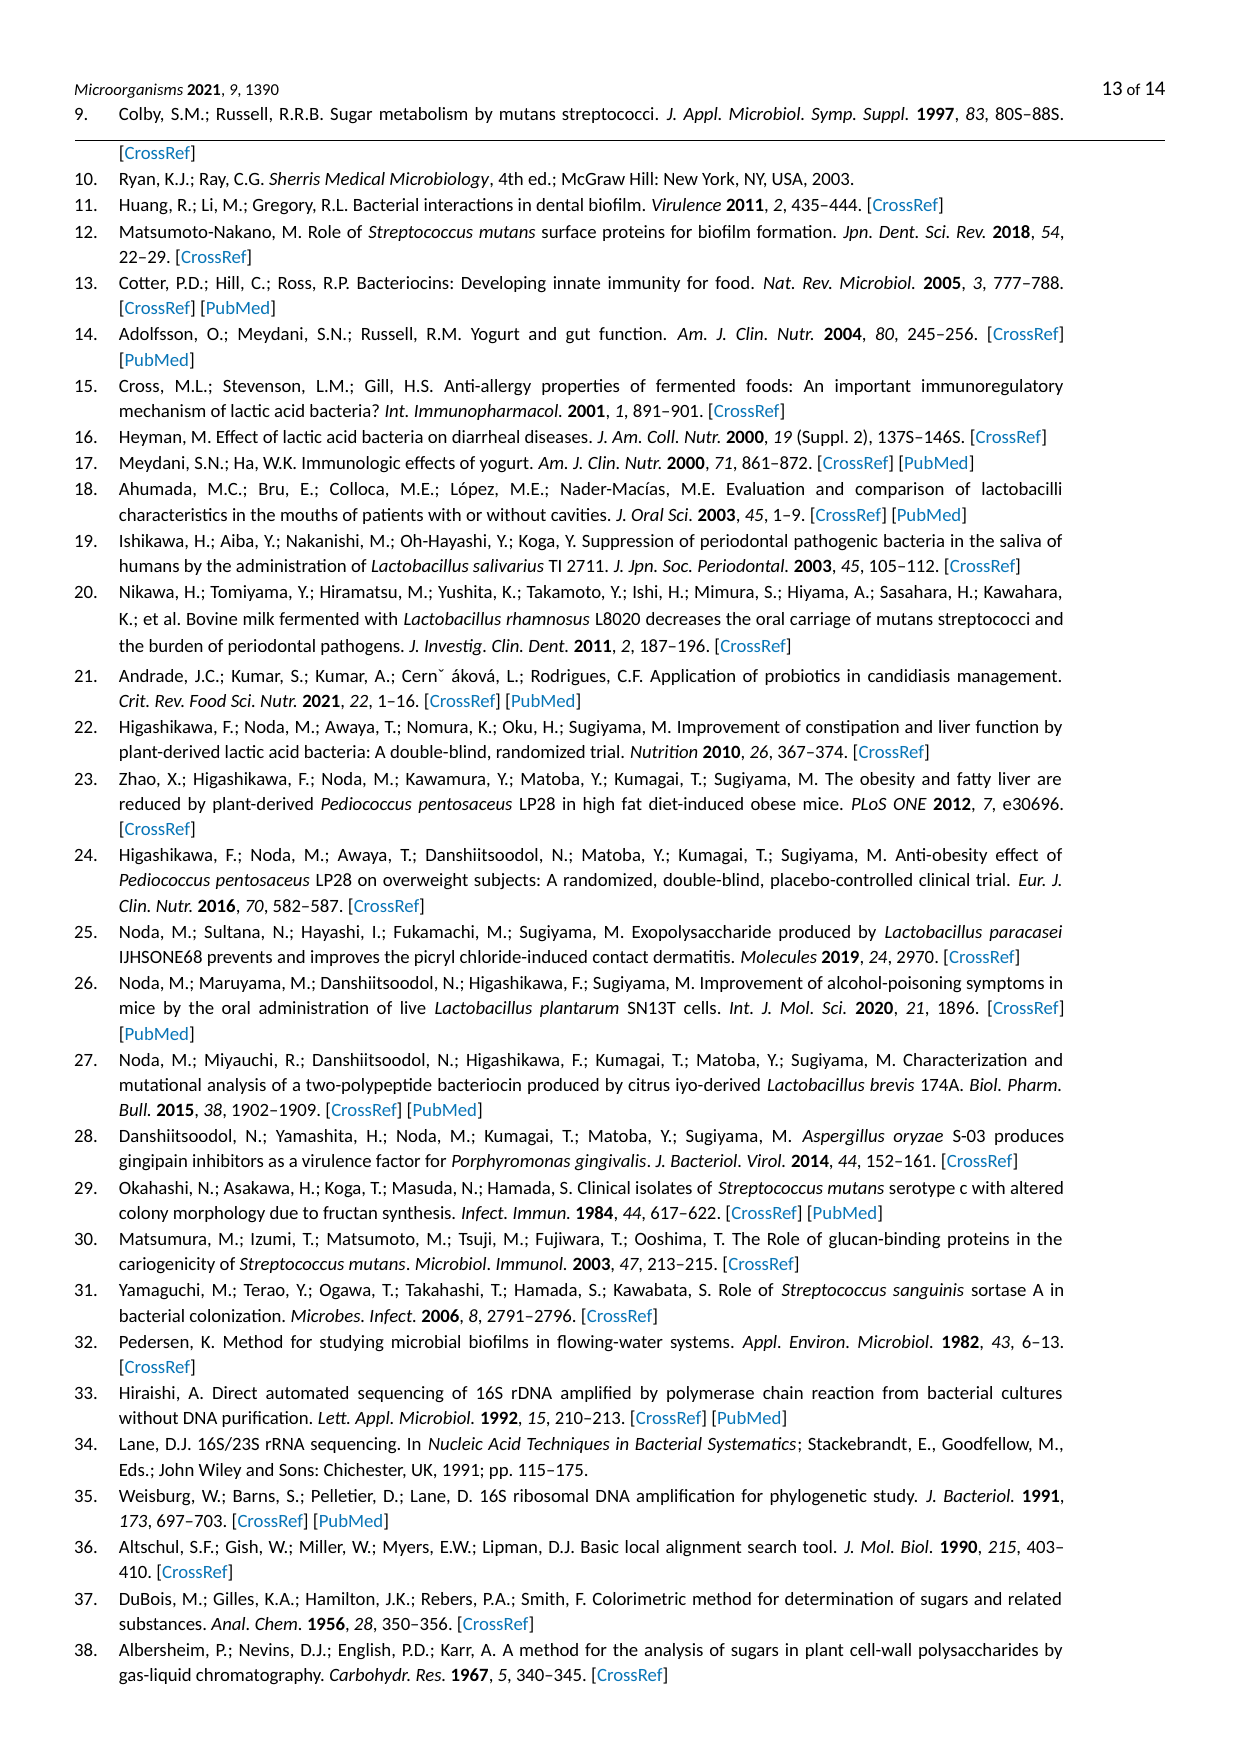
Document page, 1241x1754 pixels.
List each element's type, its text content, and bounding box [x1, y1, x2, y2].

list Albersheim, P.; Nevins, D.J.; English, P.D.; Karr, A. A method for the analysis of sugars in plant cell-wall polysaccharides by gas-liquid chromatography. Carbohydr. Res. 1967, 5, 340–345. [CrossRef] [74, 1638, 1064, 1686]
list Pedersen, K. Method for studying microbial biofilms in flowing-water systems. Appl. Environ. Microbiol. 1982, 43, 6–13. [CrossRef] [74, 1330, 1064, 1378]
list Cross, M.L.; Stevenson, L.M.; Gill, H.S. Anti-allergy properties of fermented foods: An important immunoregulatory mechanism of lactic acid bacteria? Int. Immunopharmacol. 2001, 1, 891–901. [CrossRef] [74, 374, 1064, 422]
list Heyman, M. Effect of lactic acid bacteria on diarrheal diseases. J. Am. Coll. Nutr. 2000, 19 (Suppl. 2), 137S–146S. [CrossRef] [74, 425, 1064, 448]
list Matsumoto-Nakano, M. Role of Streptococcus mutans surface proteins for biofilm formation. Jpn. Dent. Sci. Rev. 2018, 54, 22–29. [CrossRef] [74, 220, 1064, 268]
list Higashikawa, F.; Noda, M.; Awaya, T.; Danshiitsoodol, N.; Matoba, Y.; Kumagai, T.; Sugiyama, M. Anti-obesity effect of Pediococcus pentosaceus LP28 on overweight subjects: A randomized, double-blind, placebo-controlled clinical trial. Eur. J. Clin. Nutr. 2016, 70, 582–587. [CrossRef] [74, 843, 1064, 917]
list DuBois, M.; Gilles, K.A.; Hamilton, J.K.; Rebers, P.A.; Smith, F. Colorimetric method for determination of sugars and related substances. Anal. Chem. 1956, 28, 350–356. [CrossRef] [74, 1587, 1064, 1635]
list Ahumada, M.C.; Bru, E.; Colloca, M.E.; López, M.E.; Nader-Macías, M.E. Evaluation and comparison of lactobacilli characteristics in the mouths of patients with or without cavities. J. Oral Sci. 2003, 45, 1–9. [CrossRef] [PubMed] [74, 477, 1064, 526]
list Cotter, P.D.; Hill, C.; Ross, R.P. Bacteriocins: Developing innate immunity for food. Nat. Rev. Microbiol. 2005, 3, 777–788. [CrossRef] [PubMed] [74, 271, 1064, 319]
list Nikawa, H.; Tomiyama, Y.; Hiramatsu, M.; Yushita, K.; Takamoto, Y.; Ishi, H.; Mimura, S.; Hiyama, A.; Sasahara, H.; Kawahara, K.; et al. Bovine milk fermented with Lactobacillus rhamnosus L8020 decreases the oral carriage of mutans streptococci and the burden of periodontal pathogens. J. Investig. Clin. Dent. 2011, 2, 187–196. [CrossRef] [74, 580, 1064, 657]
list Andrade, J.C.; Kumar, S.; Kumar, A.; Cernˇ áková, L.; Rodrigues, C.F. Application of probiotics in candidiasis management. Crit. Rev. Food Sci. Nutr. 2021, 22, 1–16. [CrossRef] [PubMed] [74, 664, 1064, 712]
list Meydani, S.N.; Ha, W.K. Immunologic effects of yogurt. Am. J. Clin. Nutr. 2000, 71, 861–872. [CrossRef] [PubMed] [74, 451, 1064, 474]
list Noda, M.; Miyauchi, R.; Danshiitsoodol, N.; Higashikawa, F.; Kumagai, T.; Matoba, Y.; Sugiyama, M. Characterization and mutational analysis of a two-polypeptide bacteriocin produced by citrus iyo-derived Lactobacillus brevis 174A. Biol. Pharm. Bull. 2015, 38, 1902–1909. [CrossRef] [PubMed] [74, 1048, 1064, 1121]
list Ryan, K.J.; Ray, C.G. Sherris Medical Microbiology, 4th ed.; McGraw Hill: New York, NY, USA, 2003. [74, 167, 1064, 190]
list Huang, R.; Li, M.; Gregory, R.L. Bacterial interactions in dental biofilm. Virulence 2011, 2, 435–444. [CrossRef] [74, 194, 1064, 217]
list Danshiitsoodol, N.; Yamashita, H.; Noda, M.; Kumagai, T.; Matoba, Y.; Sugiyama, M. Aspergillus oryzae S-03 produces gingipain inhibitors as a virulence factor for Porphyromonas gingivalis. J. Bacteriol. Virol. 2014, 44, 152–161. [CrossRef] [74, 1124, 1064, 1173]
list Noda, M.; Maruyama, M.; Danshiitsoodol, N.; Higashikawa, F.; Sugiyama, M. Improvement of alcohol-poisoning symptoms in mice by the oral administration of live Lactobacillus plantarum SN13T cells. Int. J. Mol. Sci. 2020, 21, 1896. [CrossRef] [PubMed] [74, 971, 1064, 1045]
list Ishikawa, H.; Aiba, Y.; Nakanishi, M.; Oh-Hayashi, Y.; Koga, Y. Suppression of periodontal pathogenic bacteria in the saliva of humans by the administration of Lactobacillus salivarius TI 2711. J. Jpn. Soc. Periodontal. 2003, 45, 105–112. [CrossRef] [74, 529, 1064, 577]
list Zhao, X.; Higashikawa, F.; Noda, M.; Kawamura, Y.; Matoba, Y.; Kumagai, T.; Sugiyama, M. The obesity and fatty liver are reduced by plant-derived Pediococcus pentosaceus LP28 in high fat diet-induced obese mice. PLoS ONE 2012, 7, e30696. [CrossRef] [74, 767, 1064, 840]
list Weisburg, W.; Barns, S.; Pelletier, D.; Lane, D. 16S ribosomal DNA amplification for phylogenetic study. J. Bacteriol. 1991, 173, 697–703. [CrossRef] [PubMed] [74, 1484, 1064, 1532]
list Noda, M.; Sultana, N.; Hayashi, I.; Fukamachi, M.; Sugiyama, M. Exopolysaccharide produced by Lactobacillus paracasei IJHSONE68 prevents and improves the picryl chloride-induced contact dermatitis. Molecules 2019, 24, 2970. [CrossRef] [74, 920, 1064, 968]
list Yamaguchi, M.; Terao, Y.; Ogawa, T.; Takahashi, T.; Hamada, S.; Kawabata, S. Role of Streptococcus sanguinis sortase A in bacterial colonization. Microbes. Infect. 2006, 8, 2791–2796. [CrossRef] [74, 1278, 1064, 1327]
list Matsumura, M.; Izumi, T.; Matsumoto, M.; Tsuji, M.; Fujiwara, T.; Ooshima, T. The Role of glucan-binding proteins in the cariogenicity of Streptococcus mutans. Microbiol. Immunol. 2003, 47, 213–215. [CrossRef] [74, 1227, 1064, 1275]
list Okahashi, N.; Asakawa, H.; Koga, T.; Masuda, N.; Hamada, S. Clinical isolates of Streptococcus mutans serotype c with altered colony morphology due to fructan synthesis. Infect. Immun. 1984, 44, 617–622. [CrossRef] [PubMed] [74, 1176, 1064, 1224]
list Altschul, S.F.; Gish, W.; Miller, W.; Myers, E.W.; Lipman, D.J. Basic local alignment search tool. J. Mol. Biol. 1990, 215, 403–410. [CrossRef] [74, 1535, 1064, 1583]
list Adolfsson, O.; Meydani, S.N.; Russell, R.M. Yogurt and gut function. Am. J. Clin. Nutr. 2004, 80, 245–256. [CrossRef] [PubMed] [74, 322, 1064, 371]
list Colby, S.M.; Russell, R.R.B. Sugar metabolism by mutans streptococci. J. Appl. Microbiol. Symp. Suppl. 1997, 83, 80S–88S. [CrossRef] [74, 102, 1064, 164]
list Hiraishi, A. Direct automated sequencing of 16S rDNA amplified by polymerase chain reaction from bacterial cultures without DNA purification. Lett. Appl. Microbiol. 1992, 15, 210–213. [CrossRef] [PubMed] [74, 1381, 1064, 1429]
list Lane, D.J. 16S/23S rRNA sequencing. In Nucleic Acid Techniques in Bacterial Systematics; Stackebrandt, E., Goodfellow, M., Eds.; John Wiley and Sons: Chichester, UK, 1991; pp. 115–175. [74, 1433, 1064, 1481]
list Higashikawa, F.; Noda, M.; Awaya, T.; Nomura, K.; Oku, H.; Sugiyama, M. Improvement of constipation and liver function by plant-derived lactic acid bacteria: A double-blind, randomized trial. Nutrition 2010, 26, 367–374. [CrossRef] [74, 716, 1064, 764]
